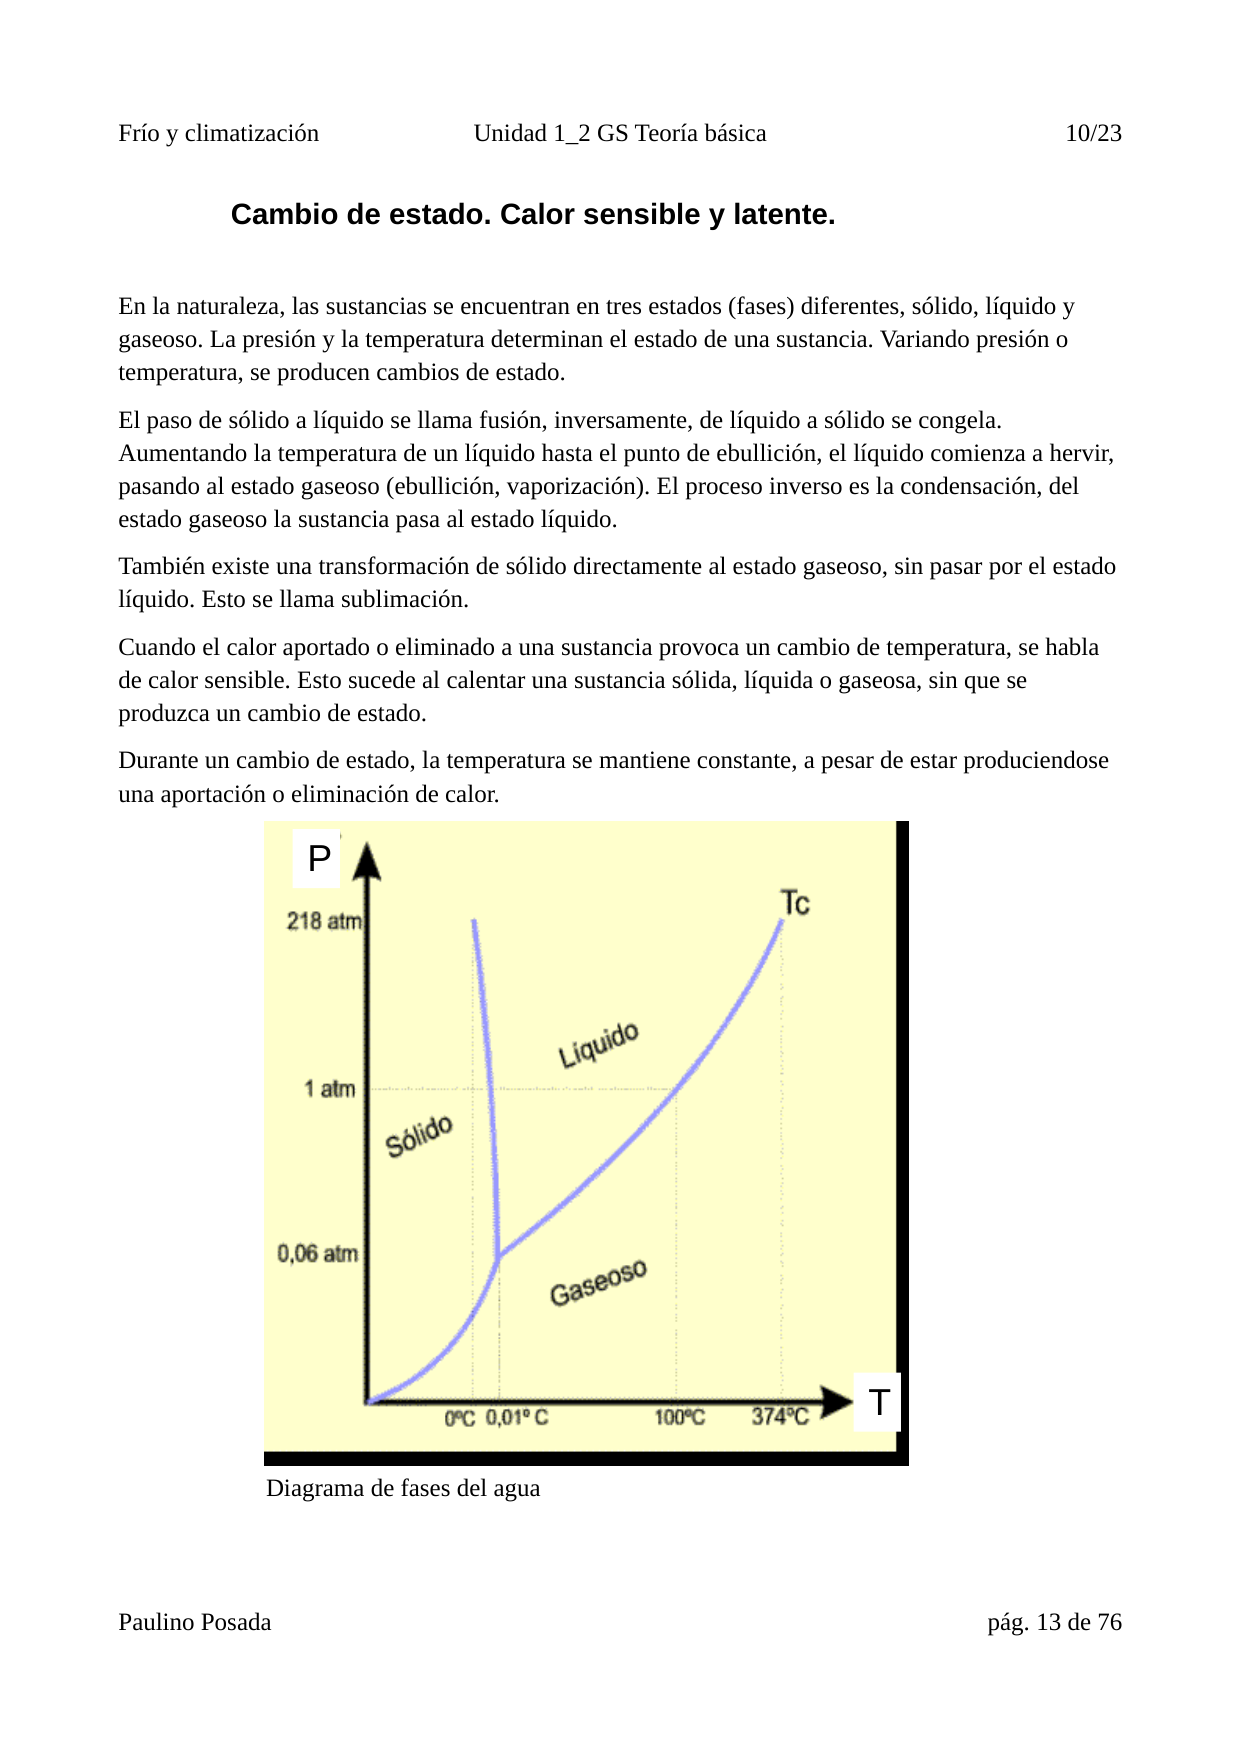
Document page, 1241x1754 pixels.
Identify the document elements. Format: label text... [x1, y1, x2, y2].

text Diagrama de fases del agua [118, 1473, 1122, 1502]
text Durante un cambio de estado, la temperatura se mantiene constante, a pesar de estar produciendose una aportación o eliminación de calor. [118, 746, 1122, 807]
picture [264, 821, 909, 1466]
text En la naturaleza, las sustancias se encuentran en tres estados (fases) diferentes, sólido, líquido y gaseoso. La presión y la temperatura determinan el estado de una sustancia. Variando presión o temperatura, se producen cambios de estado. [118, 291, 1122, 386]
text El paso de sólido a líquido se llama fusión, inversamente, de líquido a sólido se congela. Aumentando la temperatura de un líquido hasta el punto de ebullición, el líquido comienza a hervir, pasando al estado gaseoso (ebullición, vaporización). El proceso inverso es la condensación, del estado gaseoso la sustancia pasa al estado líquido. [118, 405, 1122, 532]
subtitle Cambio de estado. Calor sensible y latente. [118, 197, 1122, 231]
text Cuando el calor aportado o eliminado a una sustancia provoca un cambio de temperatura, se habla de calor sensible. Esto sucede al calentar una sustancia sólida, líquida o gaseosa, sin que se produzca un cambio de estado. [118, 632, 1122, 727]
text También existe una transformación de sólido directamente al estado gaseoso, sin pasar por el estado líquido. Esto se llama sublimación. [118, 551, 1122, 613]
